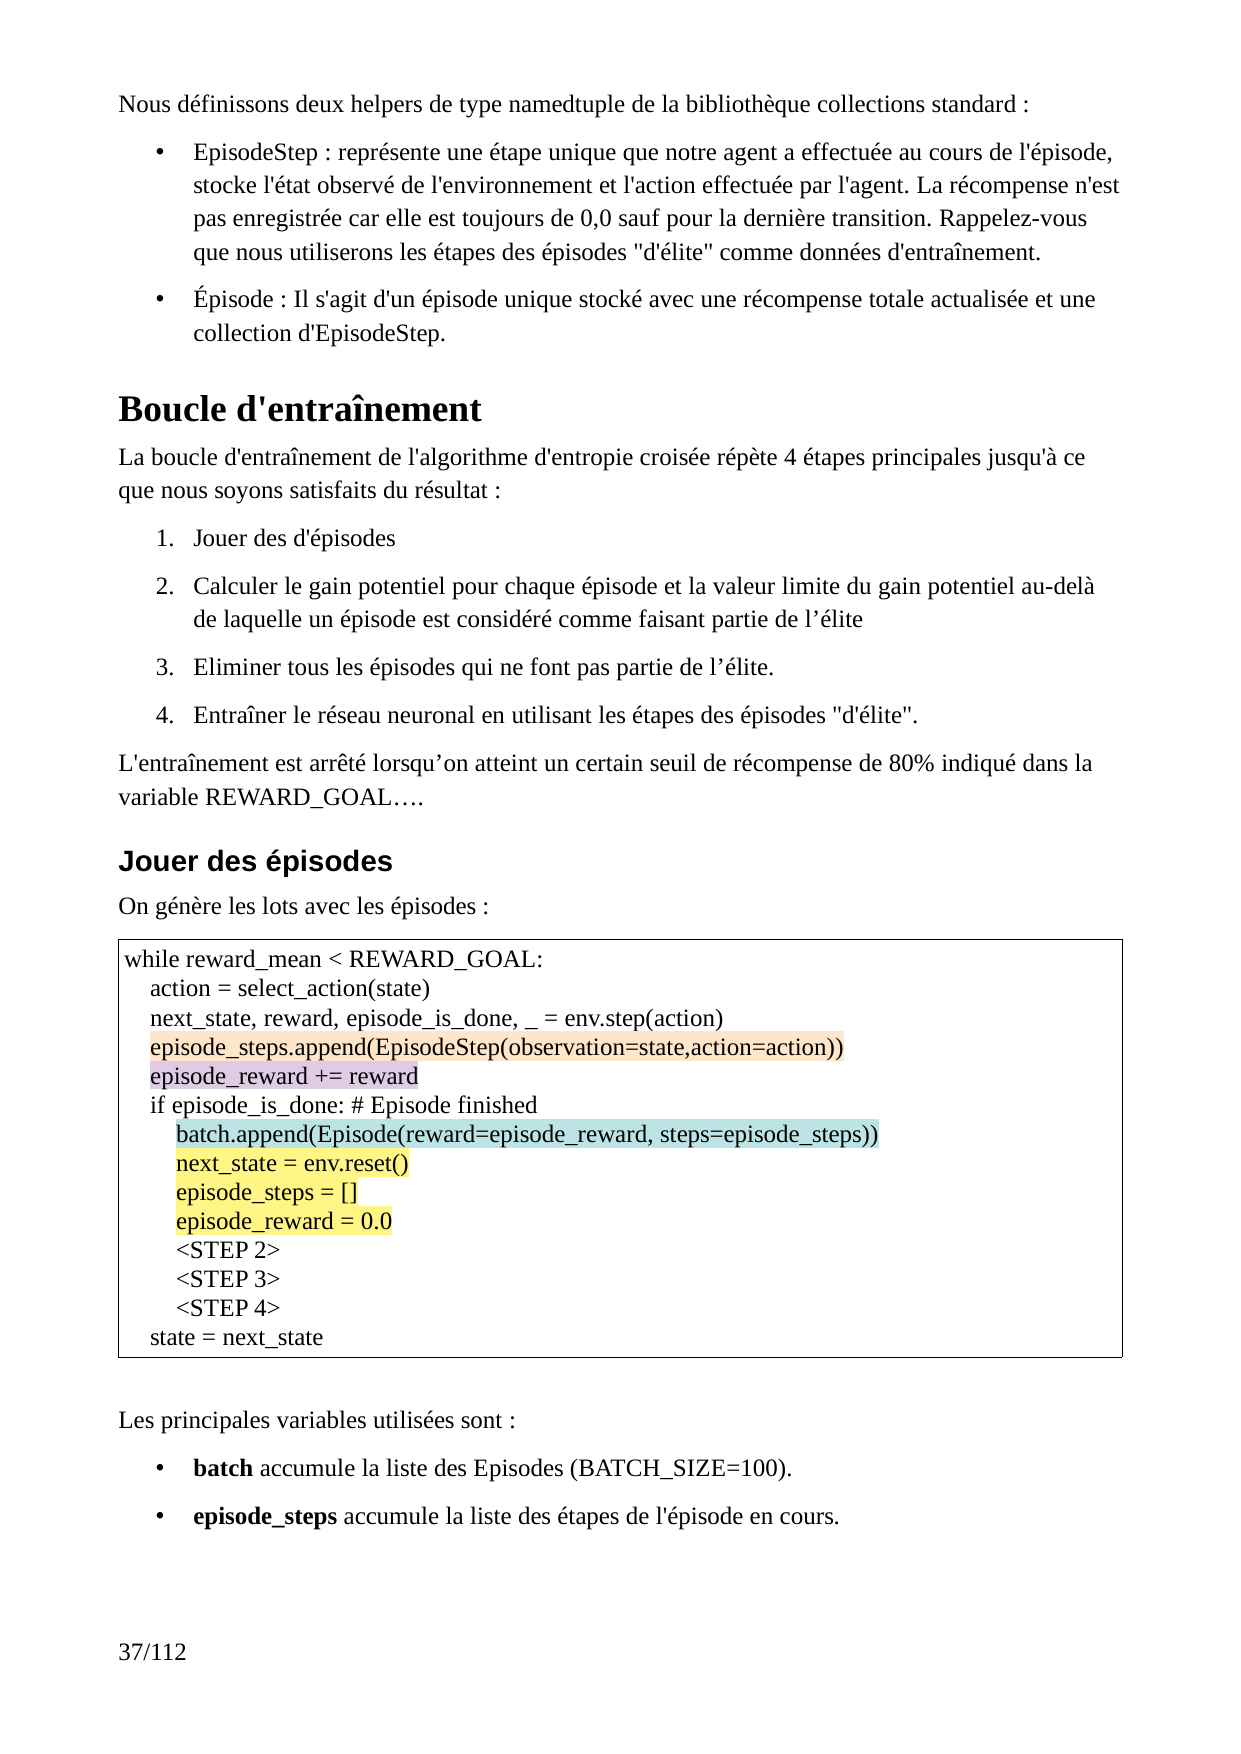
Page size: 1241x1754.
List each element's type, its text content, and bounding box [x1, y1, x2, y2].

text La boucle d'entraînement de l'algorithme d'entropie croisée répète 4 étapes principales jusqu'à ce que nous soyons satisfaits du résultat : [118, 442, 1122, 504]
list Épisode : Il s'agit d'un épisode unique stocké avec une récompense totale actualisée et une collection d'EpisodeStep. [156, 284, 1122, 347]
table_header while reward_mean < REWARD_GOAL: action = select_action(state) next_state, reward, episode_is_done, _ = env.step(action) episode_steps.append(EpisodeStep(observation=state,action=action)) episode_reward += reward if episode_is_done: # Episode finished batch.append(Episode(reward=episode_reward, steps=episode_steps)) next_state = env.reset() episode_steps = [] episode_reward = 0.0 <STEP 2> <STEP 3> <STEP 4> state = next_state [119, 940, 1122, 1357]
subtitle Jouer des épisodes [118, 844, 1122, 878]
list Eliminer tous les épisodes qui ne font pas partie de l’élite. [156, 652, 1122, 681]
text Les principales variables utilisées sont : [118, 1405, 1122, 1434]
list EpisodeStep : représente une étape unique que notre agent a effectuée au cours de l'épisode, stocke l'état observé de l'environnement et l'action effectuée par l'agent. La récompense n'est pas enregistrée car elle est toujours de 0,0 sauf pour la dernière transition. Rappelez-vous que nous utiliserons les étapes des épisodes "d'élite" comme données d'entraînement. [156, 136, 1122, 266]
text On génère les lots avec les épisodes : [118, 891, 1122, 919]
list Jouer des d'épisodes [156, 523, 1122, 552]
list Calculer le gain potentiel pour chaque épisode et la valeur limite du gain potentiel au-delà de laquelle un épisode est considéré comme faisant partie de l’élite [156, 571, 1122, 633]
text L'entraînement est arrêté lorsqu’on atteint un certain seuil de récompense de 80% indiqué dans la variable REWARD_GOAL…. [118, 748, 1122, 811]
list episode_steps accumule la liste des étapes de l'épisode en cours. [156, 1501, 1122, 1530]
subtitle Boucle d'entraînement [118, 386, 1122, 429]
list batch accumule la liste des Episodes (BATCH_SIZE=100). [156, 1453, 1122, 1482]
list Entraîner le réseau neuronal en utilisant les étapes des épisodes "d'élite". [156, 700, 1122, 729]
text Nous définissons deux helpers de type namedtuple de la bibliothèque collections standard : [118, 88, 1122, 118]
